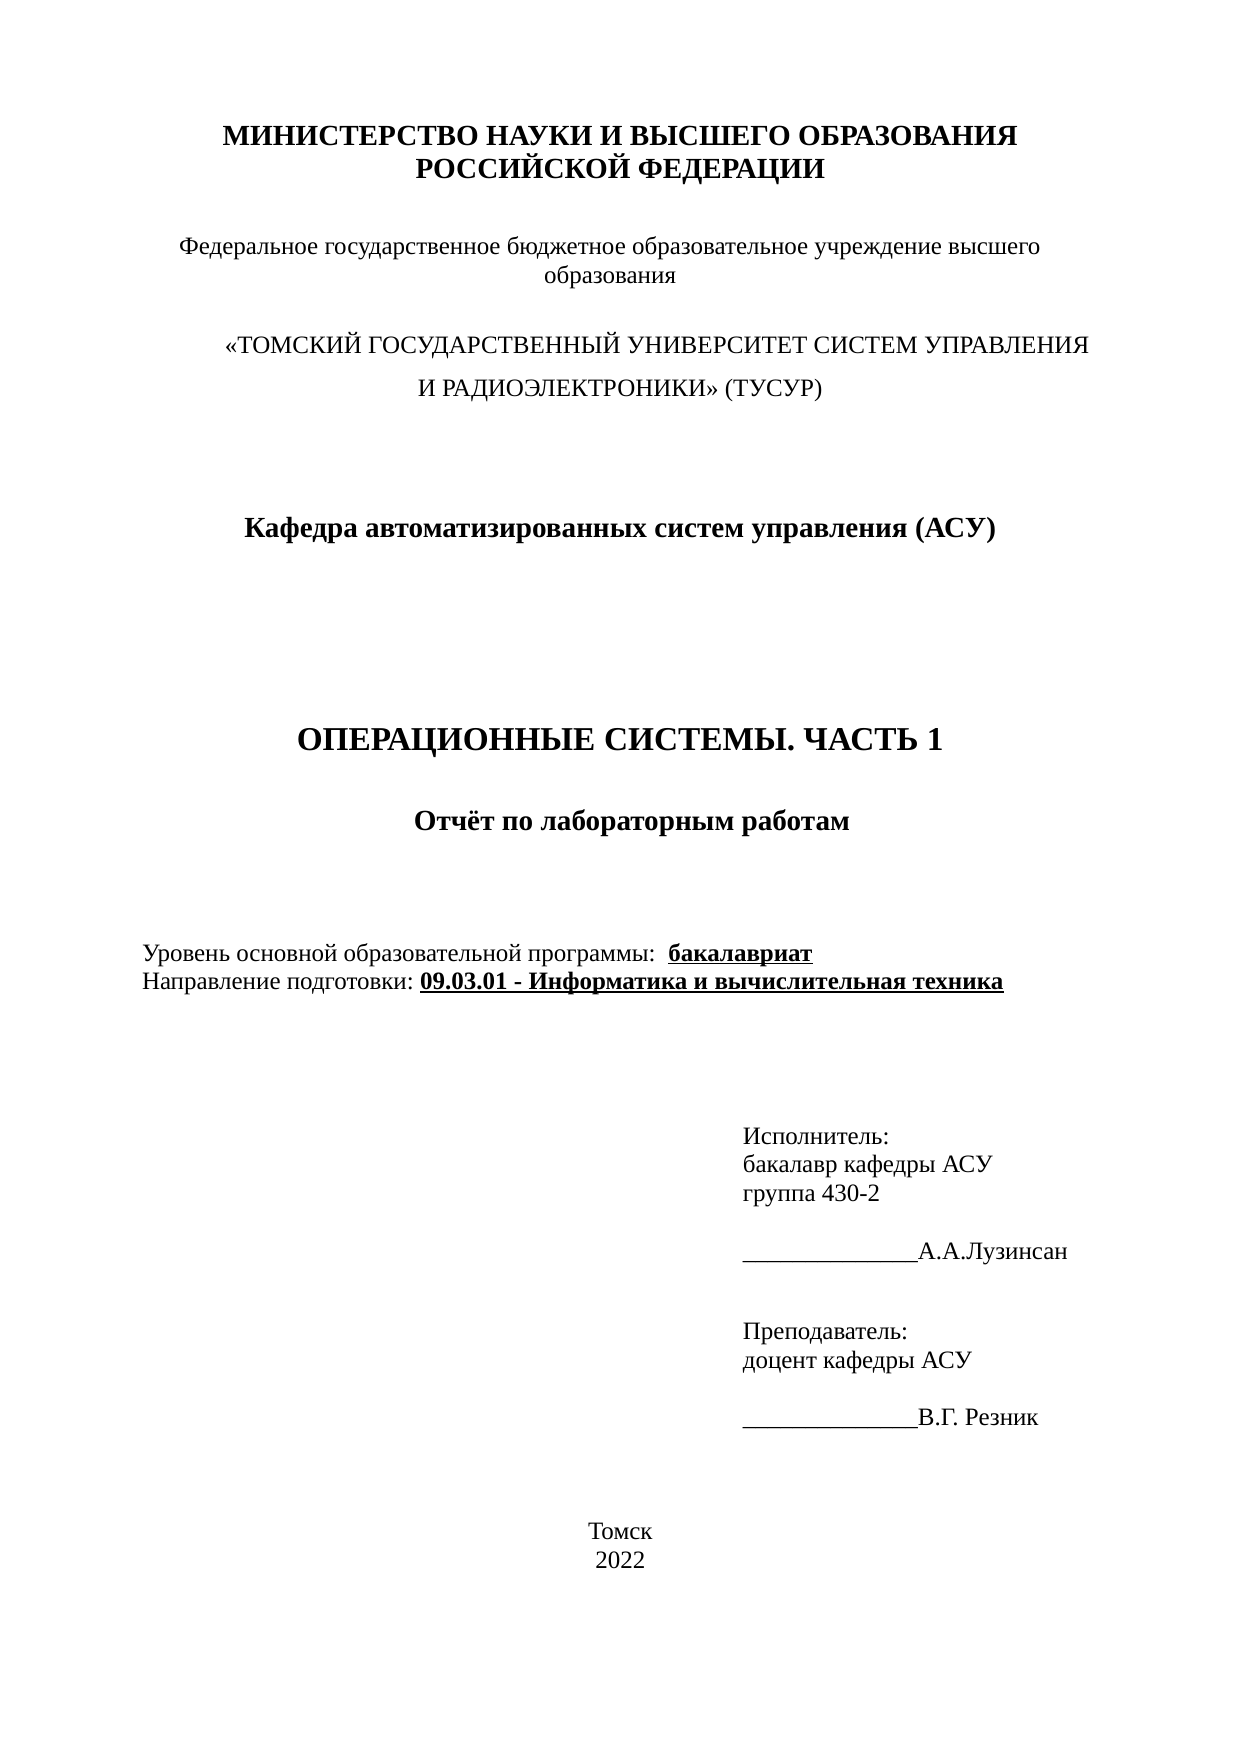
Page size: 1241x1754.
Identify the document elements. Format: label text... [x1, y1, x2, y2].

table_cell [142, 1270, 737, 1310]
table_header [142, 1115, 737, 1270]
table_header Исполнитель: бакалавр кафедры АСУ группа 430-2 ______________А.А.Лузинсан [737, 1115, 1098, 1270]
text «ТОМСКИЙ ГОСУДАРСТВЕННЫЙ УНИВЕРСИТЕТ СИСТЕМ УПРАВЛЕНИЯ И РАДИОЭЛЕКТРОНИКИ» (ТУСУР) [142, 330, 1098, 402]
text Уровень основной образовательной программы: бакалавриат [142, 938, 1098, 966]
table_cell Преподаватель: доцент кафедры АСУ ______________В.Г. Резник [737, 1310, 1098, 1437]
text 2022 [142, 1545, 1098, 1573]
text Кафедра автоматизированных систем управления (АСУ) [142, 510, 1098, 543]
subtitle ОПЕРАЦИОННЫЕ СИСТЕМЫ. ЧАСТЬ 1 [142, 719, 1098, 757]
text МИНИСТЕРСТВО НАУКИ И ВЫСШЕГО ОБРАЗОВАНИЯ РОССИЙСКОЙ ФЕДЕРАЦИИ [142, 118, 1098, 185]
text Направление подготовки: 09.03.01 - Информатика и вычислительная техника [142, 966, 1098, 995]
text Томск [142, 1516, 1098, 1545]
text Отчёт по лабораторным работам [165, 803, 1098, 837]
table_cell [142, 1310, 737, 1437]
text Федеральное государственное бюджетное образовательное учреждение высшего образования [142, 231, 1078, 289]
table_cell [737, 1270, 1098, 1310]
